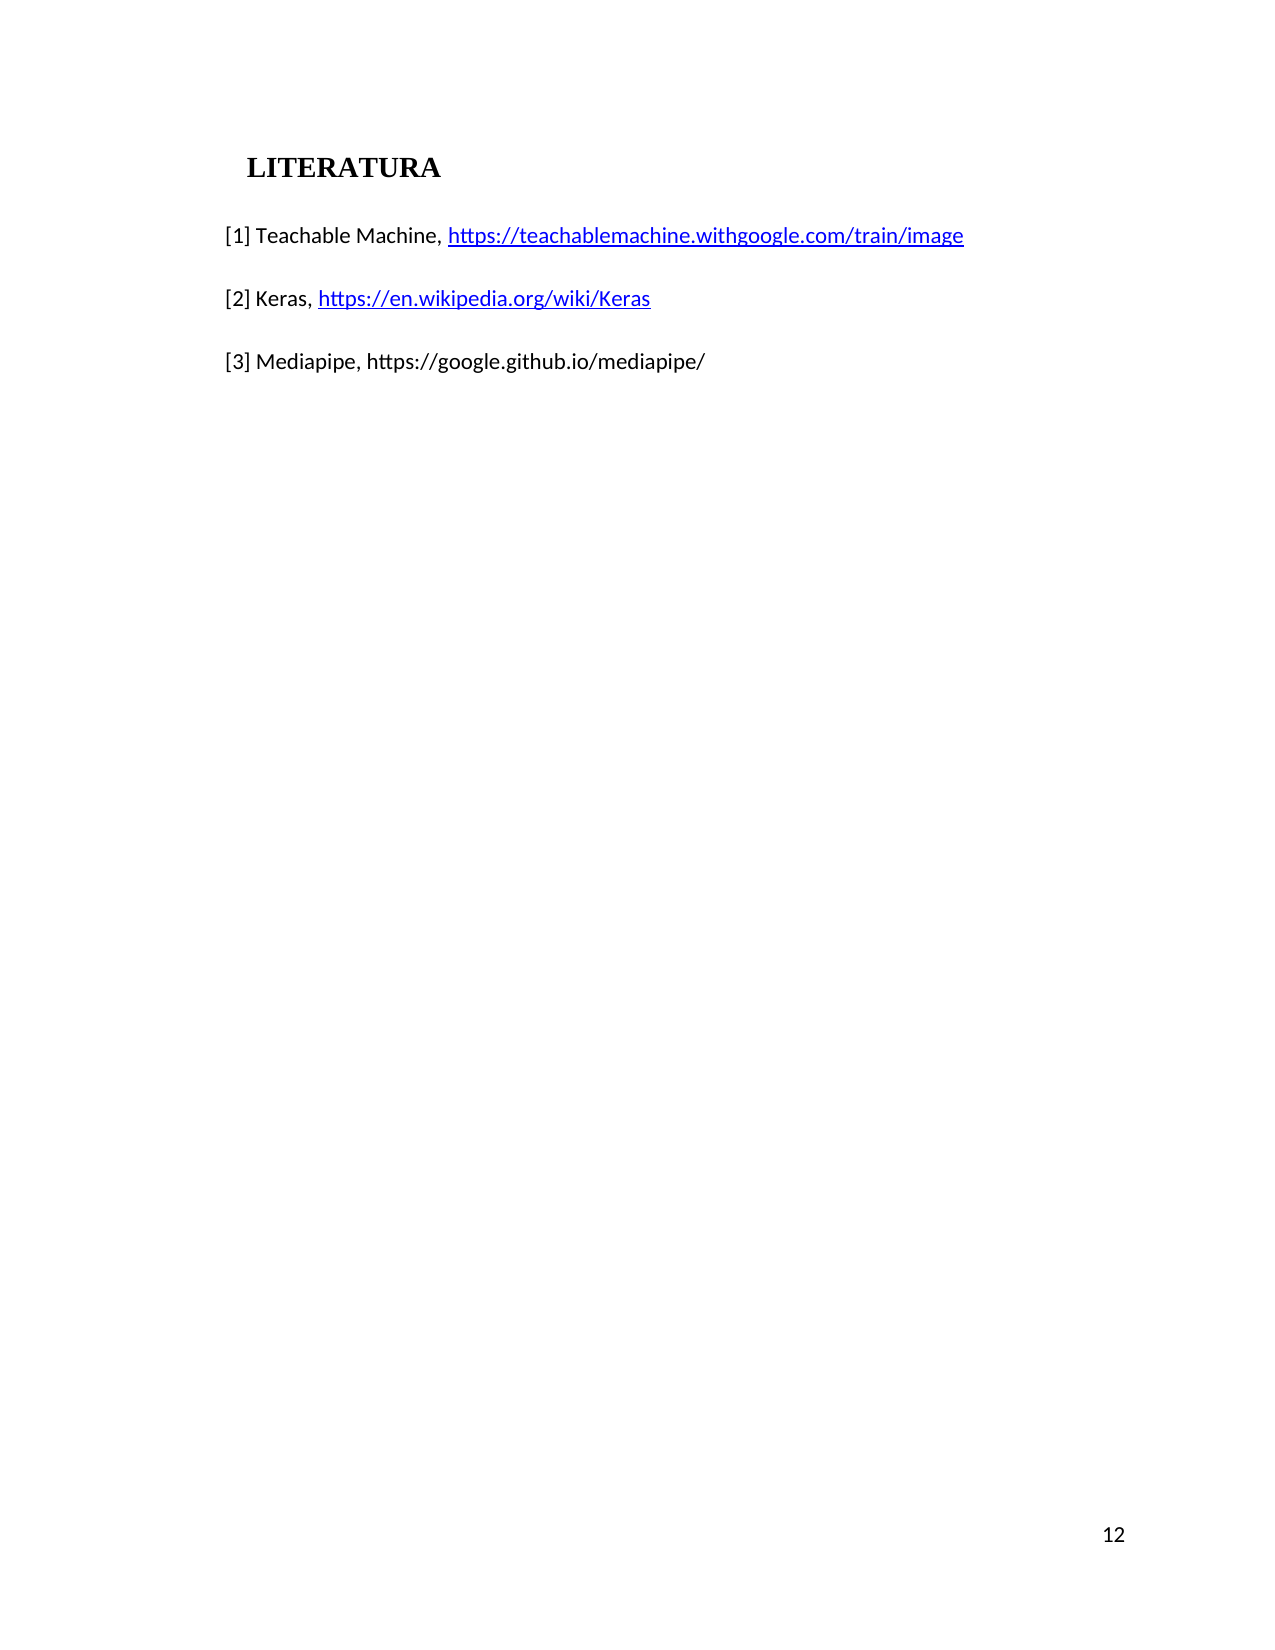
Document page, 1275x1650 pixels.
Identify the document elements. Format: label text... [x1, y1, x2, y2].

text [1] Teachable Machine, https://teachablemachine.withgoogle.com/train/image [150, 221, 1125, 249]
text [2] Keras, https://en.wikipedia.org/wiki/Keras [150, 284, 1125, 312]
list LITERATURA [209, 150, 1125, 183]
text [3] Mediapipe, https://google.github.io/mediapipe/ [150, 347, 1125, 375]
